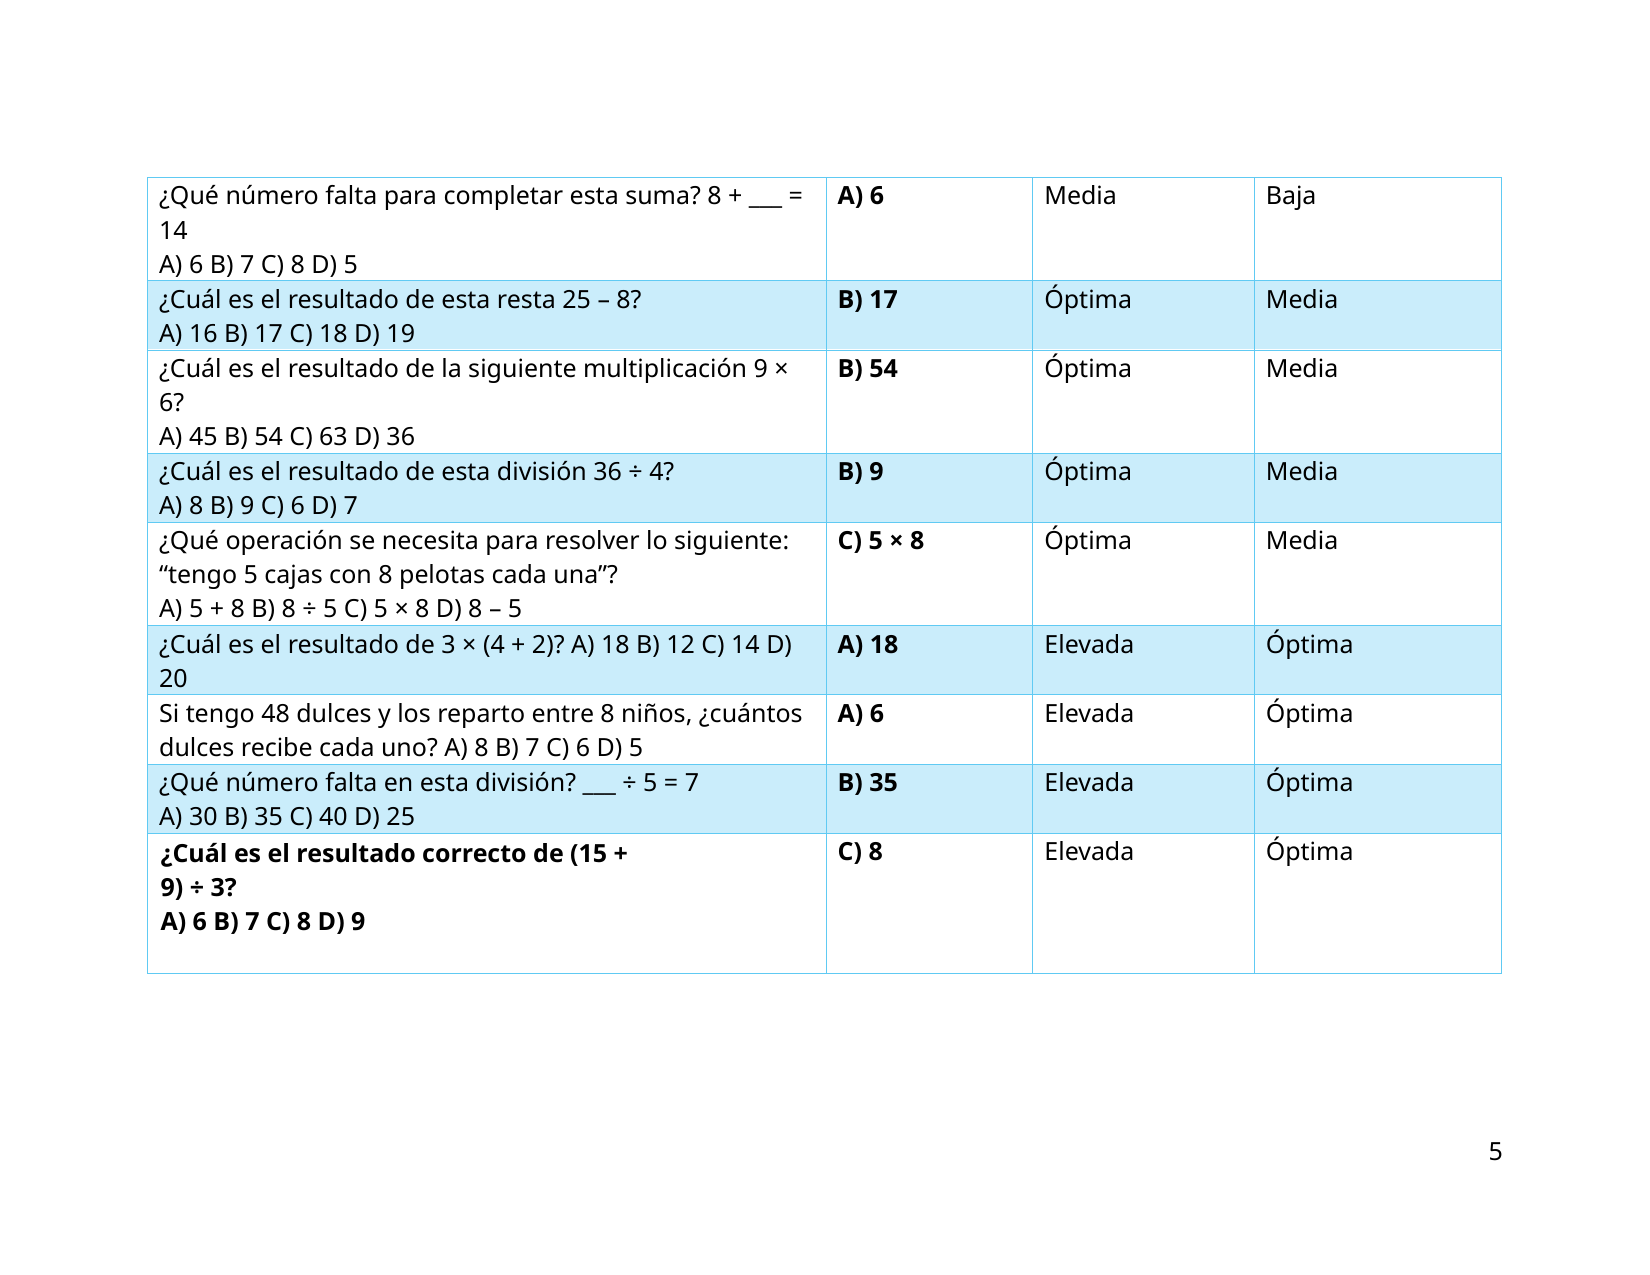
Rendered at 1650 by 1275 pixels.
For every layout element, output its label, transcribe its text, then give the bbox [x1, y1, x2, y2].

table_cell Baja [1255, 178, 1501, 280]
table_cell B) 9 [827, 454, 1032, 522]
table_cell B) 35 [827, 765, 1032, 833]
table_cell Media [1255, 523, 1501, 625]
table_cell ¿Qué operación se necesita para resolver lo siguiente: “tengo 5 cajas con 8 pelotas cada una”? A) 5 + 8 B) 8 ÷ 5 C) 5 × 8 D) 8 – 5 [148, 523, 826, 625]
table_cell Elevada [1033, 626, 1254, 694]
table_cell Media [1255, 281, 1501, 349]
table_cell ¿Qué número falta para completar esta suma? 8 + ___ = 14 A) 6 B) 7 C) 8 D) 5 [148, 178, 826, 280]
table_cell Óptima [1255, 695, 1501, 763]
table_cell [148, 834, 826, 973]
table_cell ¿Cuál es el resultado de esta resta 25 – 8? A) 16 B) 17 C) 18 D) 19 [148, 281, 826, 349]
table_cell Óptima [1033, 523, 1254, 625]
table_cell Óptima [1033, 281, 1254, 349]
table_cell Elevada [1033, 765, 1254, 833]
table_cell A) 18 [827, 626, 1032, 694]
table_header ¿Cuál es el resultado correcto de (15 + 9) ÷ 3? A) 6 B) 7 C) 8 D) 9 [159, 834, 654, 939]
table_cell C) 8 [827, 834, 1032, 973]
table_cell A) 6 [827, 178, 1032, 280]
table_cell B) 54 [827, 351, 1032, 453]
table_cell B) 17 [827, 281, 1032, 349]
table_cell Óptima [1033, 454, 1254, 522]
table_cell Media [1033, 178, 1254, 280]
table_cell Media [1255, 351, 1501, 453]
table_cell Si tengo 48 dulces y los reparto entre 8 niños, ¿cuántos dulces recibe cada uno? A) 8 B) 7 C) 6 D) 5 [148, 695, 826, 763]
table_cell A) 6 [827, 695, 1032, 763]
table_cell ¿Cuál es el resultado de 3 × (4 + 2)? A) 18 B) 12 C) 14 D) 20 [148, 626, 826, 694]
table_cell ¿Cuál es el resultado de esta división 36 ÷ 4? A) 8 B) 9 C) 6 D) 7 [148, 454, 826, 522]
table_cell Óptima [1255, 834, 1501, 973]
table_cell Elevada [1033, 834, 1254, 973]
table_cell ¿Qué número falta en esta división? ___ ÷ 5 = 7 A) 30 B) 35 C) 40 D) 25 [148, 765, 826, 833]
table_cell ¿Cuál es el resultado de la siguiente multiplicación 9 × 6? A) 45 B) 54 C) 63 D) 36 [148, 351, 826, 453]
table_cell Media [1255, 454, 1501, 522]
table_cell Elevada [1033, 695, 1254, 763]
table_cell Óptima [1255, 626, 1501, 694]
table_cell Óptima [1255, 765, 1501, 833]
table_cell C) 5 × 8 [827, 523, 1032, 625]
table_cell Óptima [1033, 351, 1254, 453]
